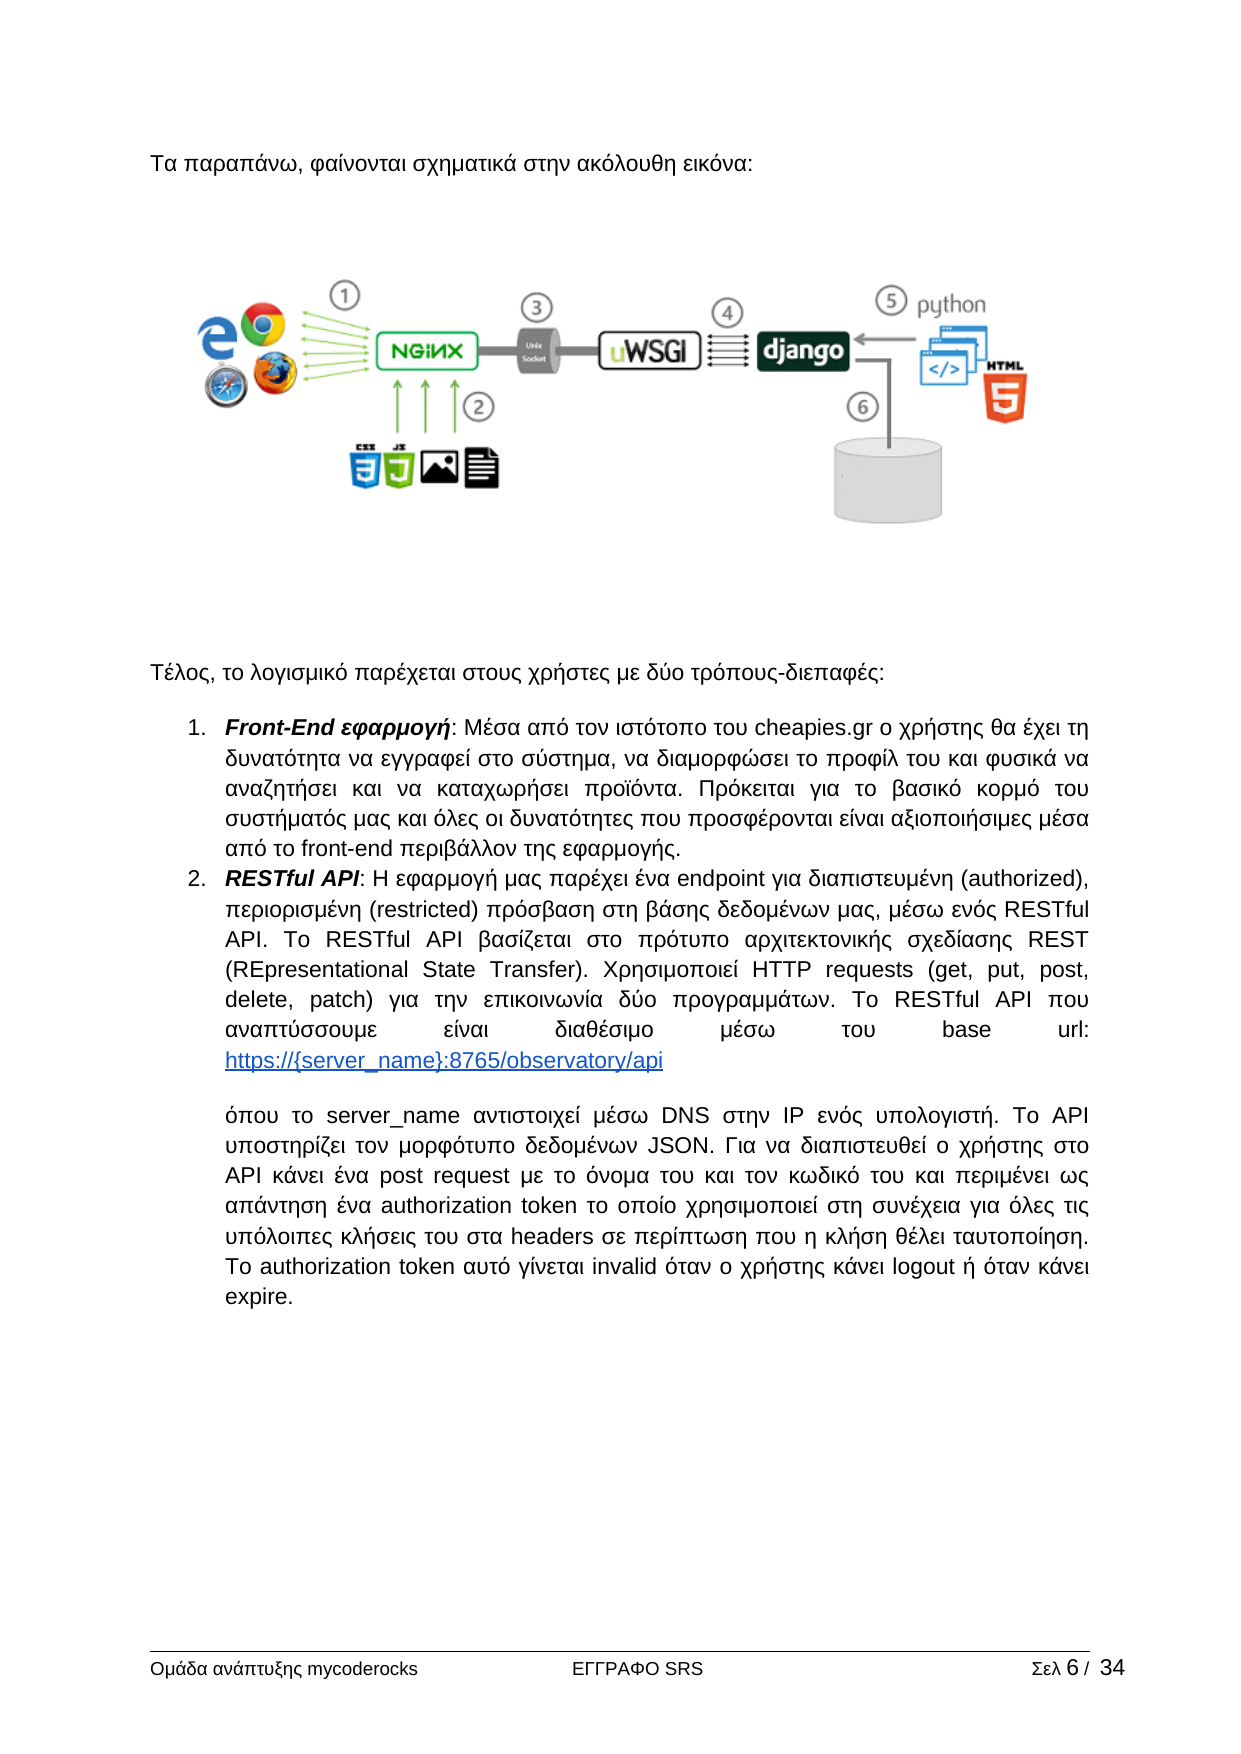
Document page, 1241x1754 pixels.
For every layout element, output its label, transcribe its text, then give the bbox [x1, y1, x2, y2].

picture [150, 180, 1091, 631]
text Τέλος, το λογισμικό παρέχεται στους χρήστες με δύο τρόπους-διεπαφές: [150, 659, 1090, 685]
list Front-End εφαρμογή: Μέσα από τον ιστότοπο του cheapies.gr ο χρήστης θα έχει τη δυνατότητα να εγγραφεί στο σύστημα, να διαμορφώσει το προφίλ του και φυσικά να αναζητήσει και να καταχωρήσει προϊόντα. Πρόκειται για το βασικό κορμό του συστήματός μας και όλες οι δυνατότητες που προσφέρονται είναι αξιοποιήσιμες μέσα από το front-end περιβάλλον της εφαρμογής. [187, 714, 1090, 861]
text Τα παραπάνω, φαίνονται σχηματικά στην ακόλουθη εικόνα: [150, 150, 1090, 180]
text όπου το server_name αντιστοιχεί μέσω DNS στην IP ενός υπολογιστή. Το API υποστηρίζει τον μορφότυπο δεδομένων JSON. Για να διαπιστευθεί ο χρήστης στο API κάνει ένα post request με το όνομα του και τον κωδικό του και περιμένει ως απάντηση ένα authorization token το οποίο χρησιμοποιεί στη συνέχεια για όλες τις υπόλοιπες κλήσεις του στα headers σε περίπτωση που η κλήση θέλει ταυτοποίηση. Το authorization token αυτό γίνεται invalid όταν ο χρήστης κάνει logout ή όταν κάνει expire. [225, 1102, 1090, 1309]
list RESTful API: Η εφαρμογή μας παρέχει ένα endpoint για διαπιστευμένη (authorized), περιορισμένη (restricted) πρόσβαση στη βάσης δεδομένων μας, μέσω ενός RESTful API. Το RESTful API βασίζεται στο πρότυπο αρχιτεκτονικής σχεδίασης REST (REpresentational State Transfer). Χρησιμοποιεί HTTP requests (get, put, post, delete, patch) για την επικοινωνία δύο προγραμμάτων. Το RESTful API που αναπτύσσουμε είναι διαθέσιμο μέσω του base url: https://{server_name}:8765/observatory/api [187, 865, 1090, 1073]
